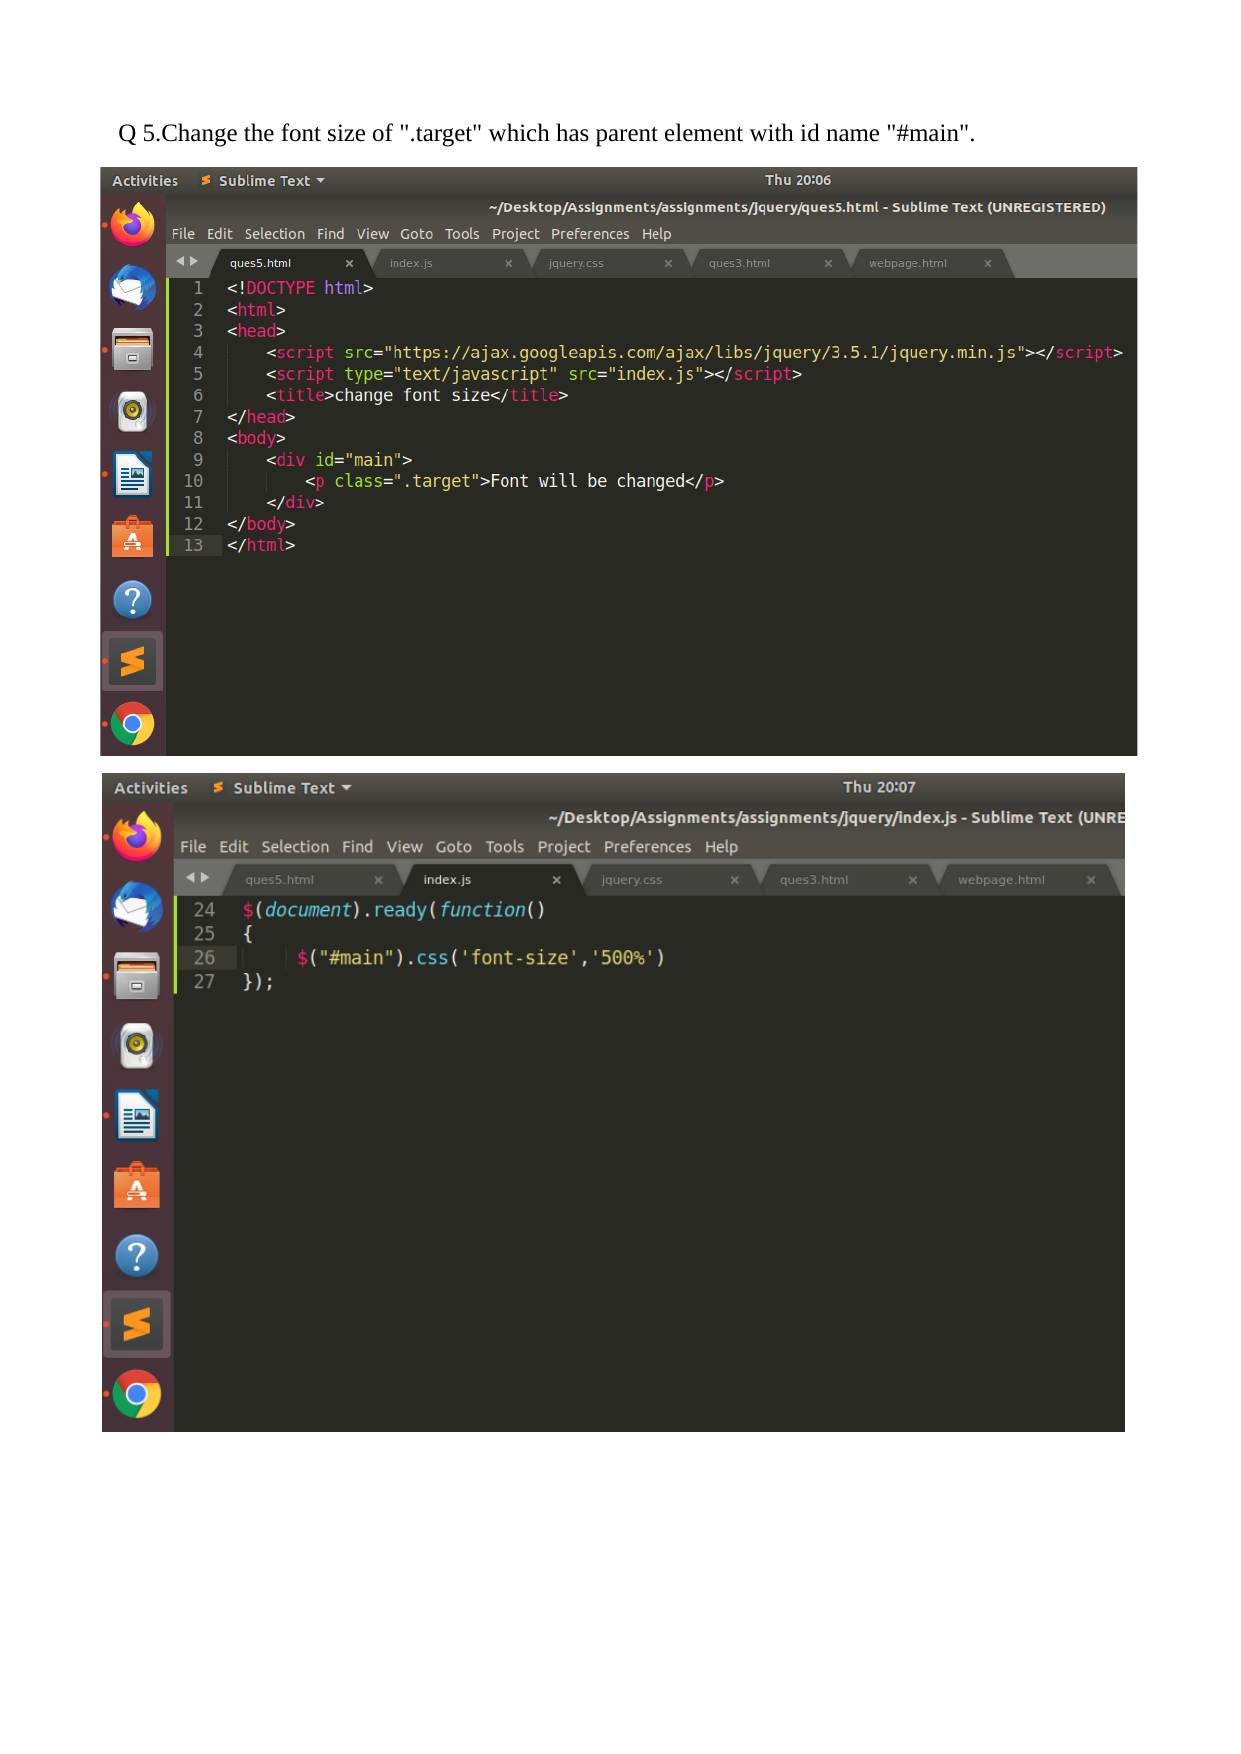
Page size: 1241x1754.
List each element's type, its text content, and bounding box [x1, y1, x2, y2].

text Q 5.Change the font size of ".target" which has parent element with id name "#main". [118, 118, 1122, 147]
picture [100, 167, 1138, 756]
picture [102, 773, 1125, 1432]
